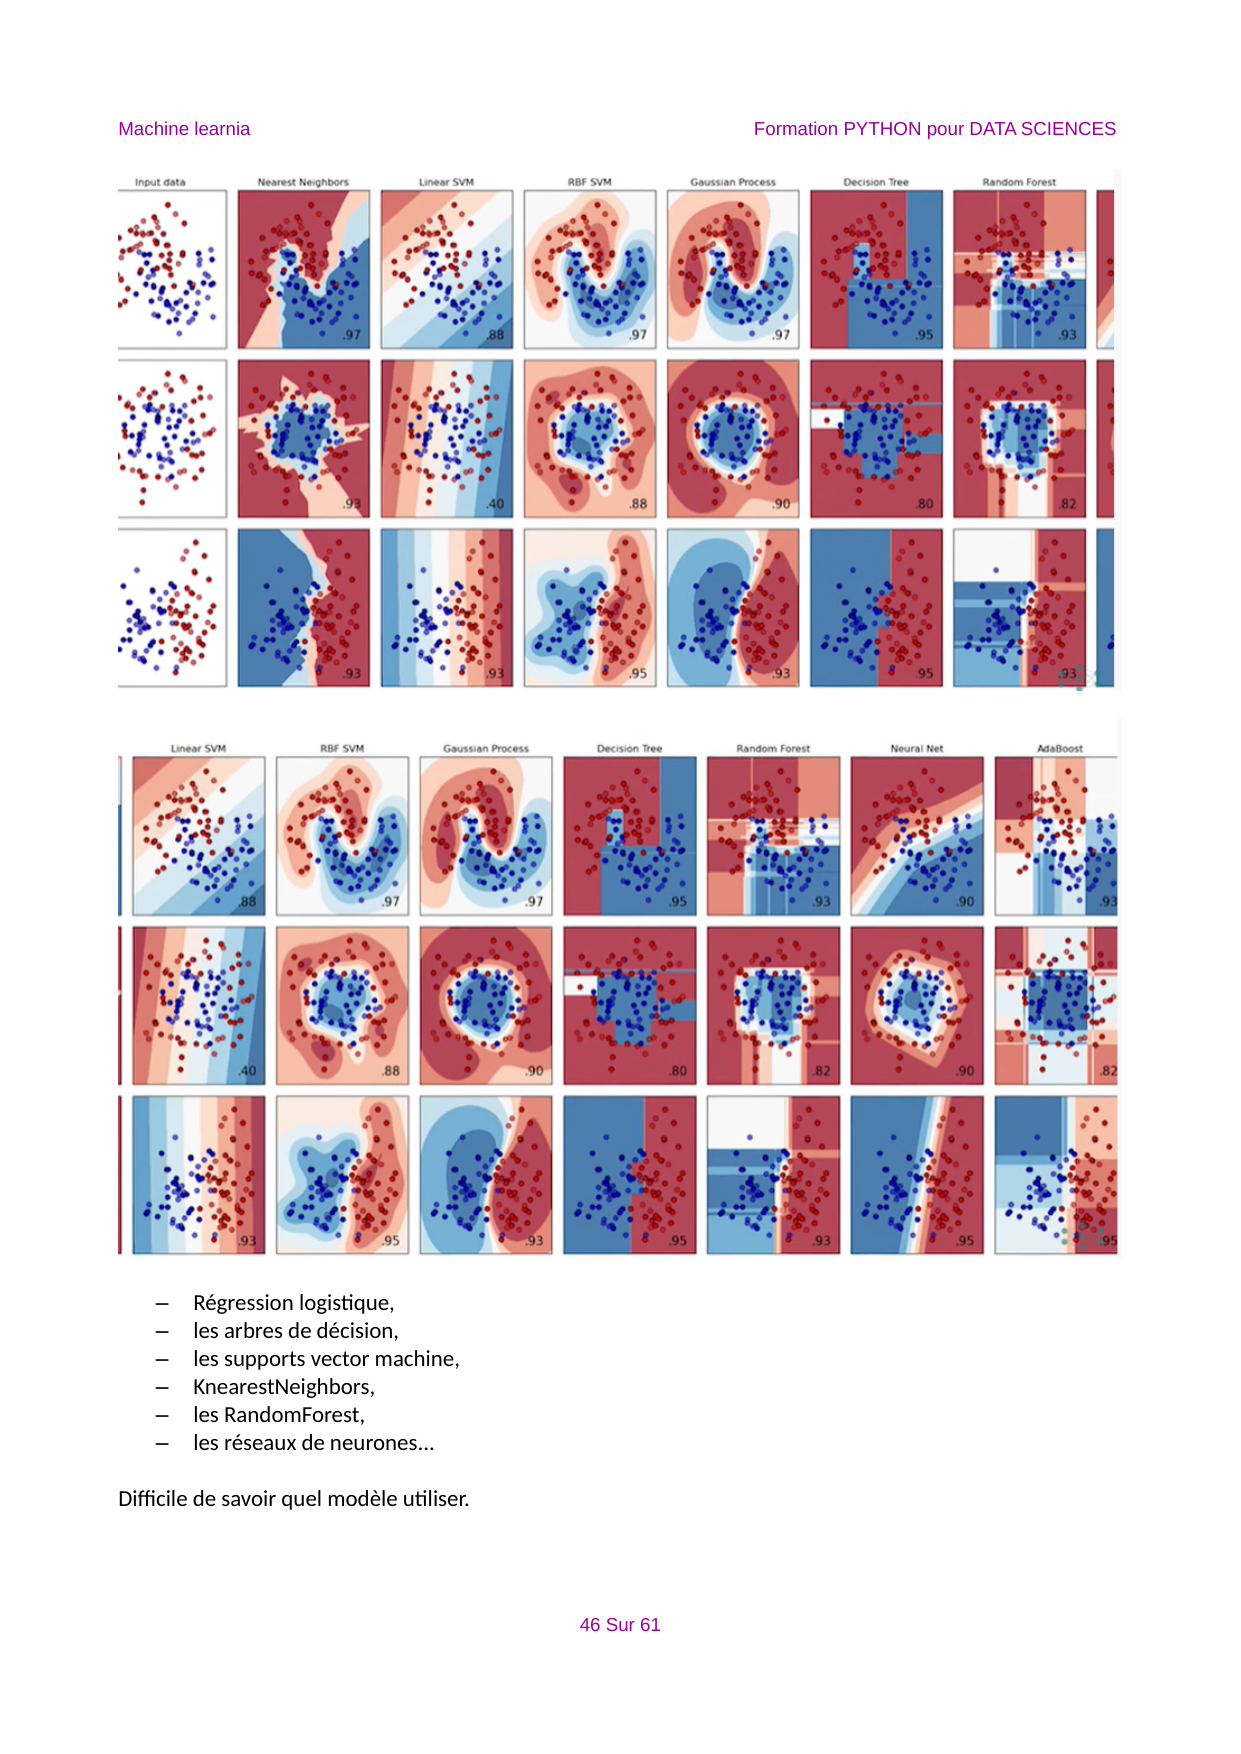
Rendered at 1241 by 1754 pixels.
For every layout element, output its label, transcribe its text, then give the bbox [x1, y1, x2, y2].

list les réseaux de neurones... [156, 1428, 1122, 1456]
list les supports vector machine, [156, 1344, 1122, 1372]
list les RandomForest, [156, 1400, 1122, 1428]
list les arbres de décision, [156, 1316, 1122, 1344]
picture [118, 718, 1122, 1260]
list KnearestNeighbors, [156, 1372, 1122, 1400]
text Difficile de savoir quel modèle utiliser. [118, 1484, 1122, 1512]
list Régression logistique, [156, 1288, 1122, 1316]
picture [118, 169, 1122, 691]
